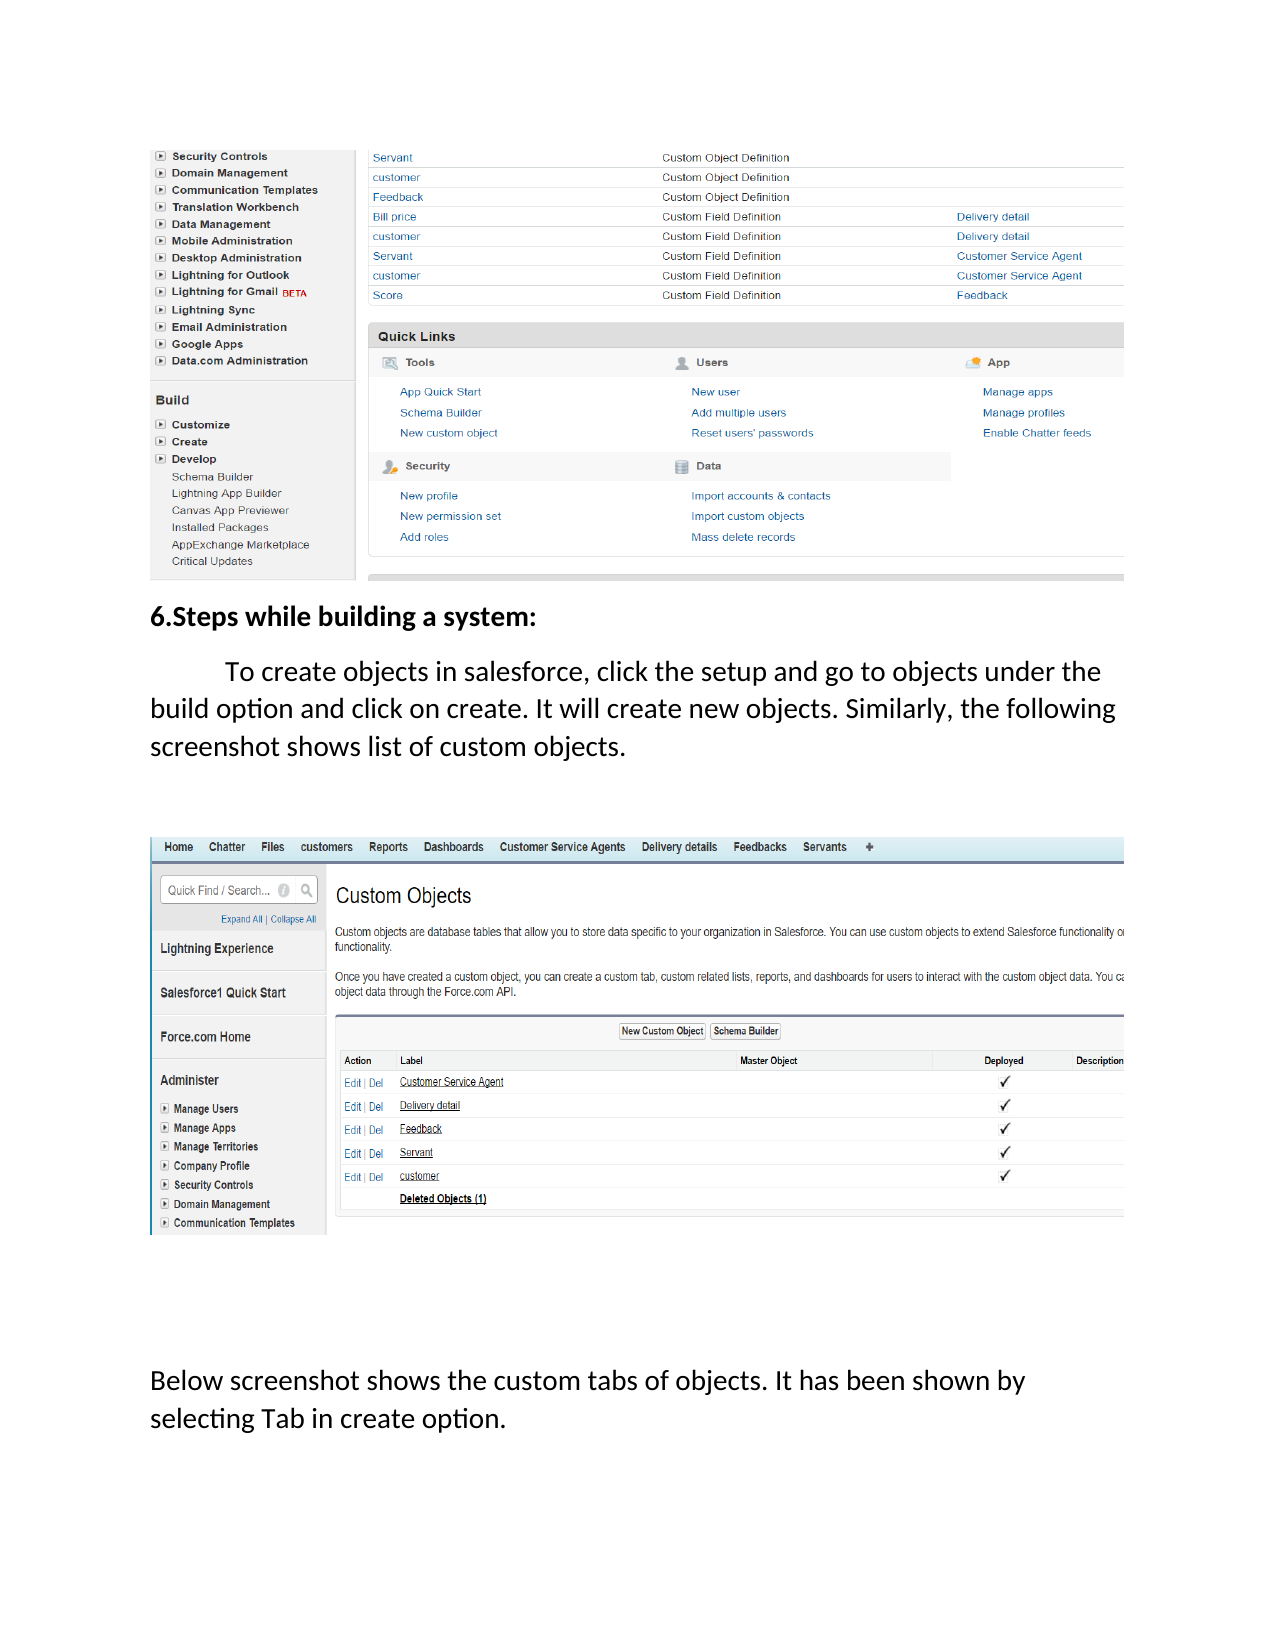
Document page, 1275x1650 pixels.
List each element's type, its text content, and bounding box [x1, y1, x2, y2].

text 6.Steps while building a system: [150, 598, 1125, 634]
text Below screenshot shows the custom tabs of objects. It has been shown by selecting Tab in create option. [150, 1362, 1125, 1435]
text To create objects in salesforce, click the setup and go to objects under the build option and click on create. It will create new objects. Similarly, the following screenshot shows list of custom objects. [150, 653, 1125, 764]
